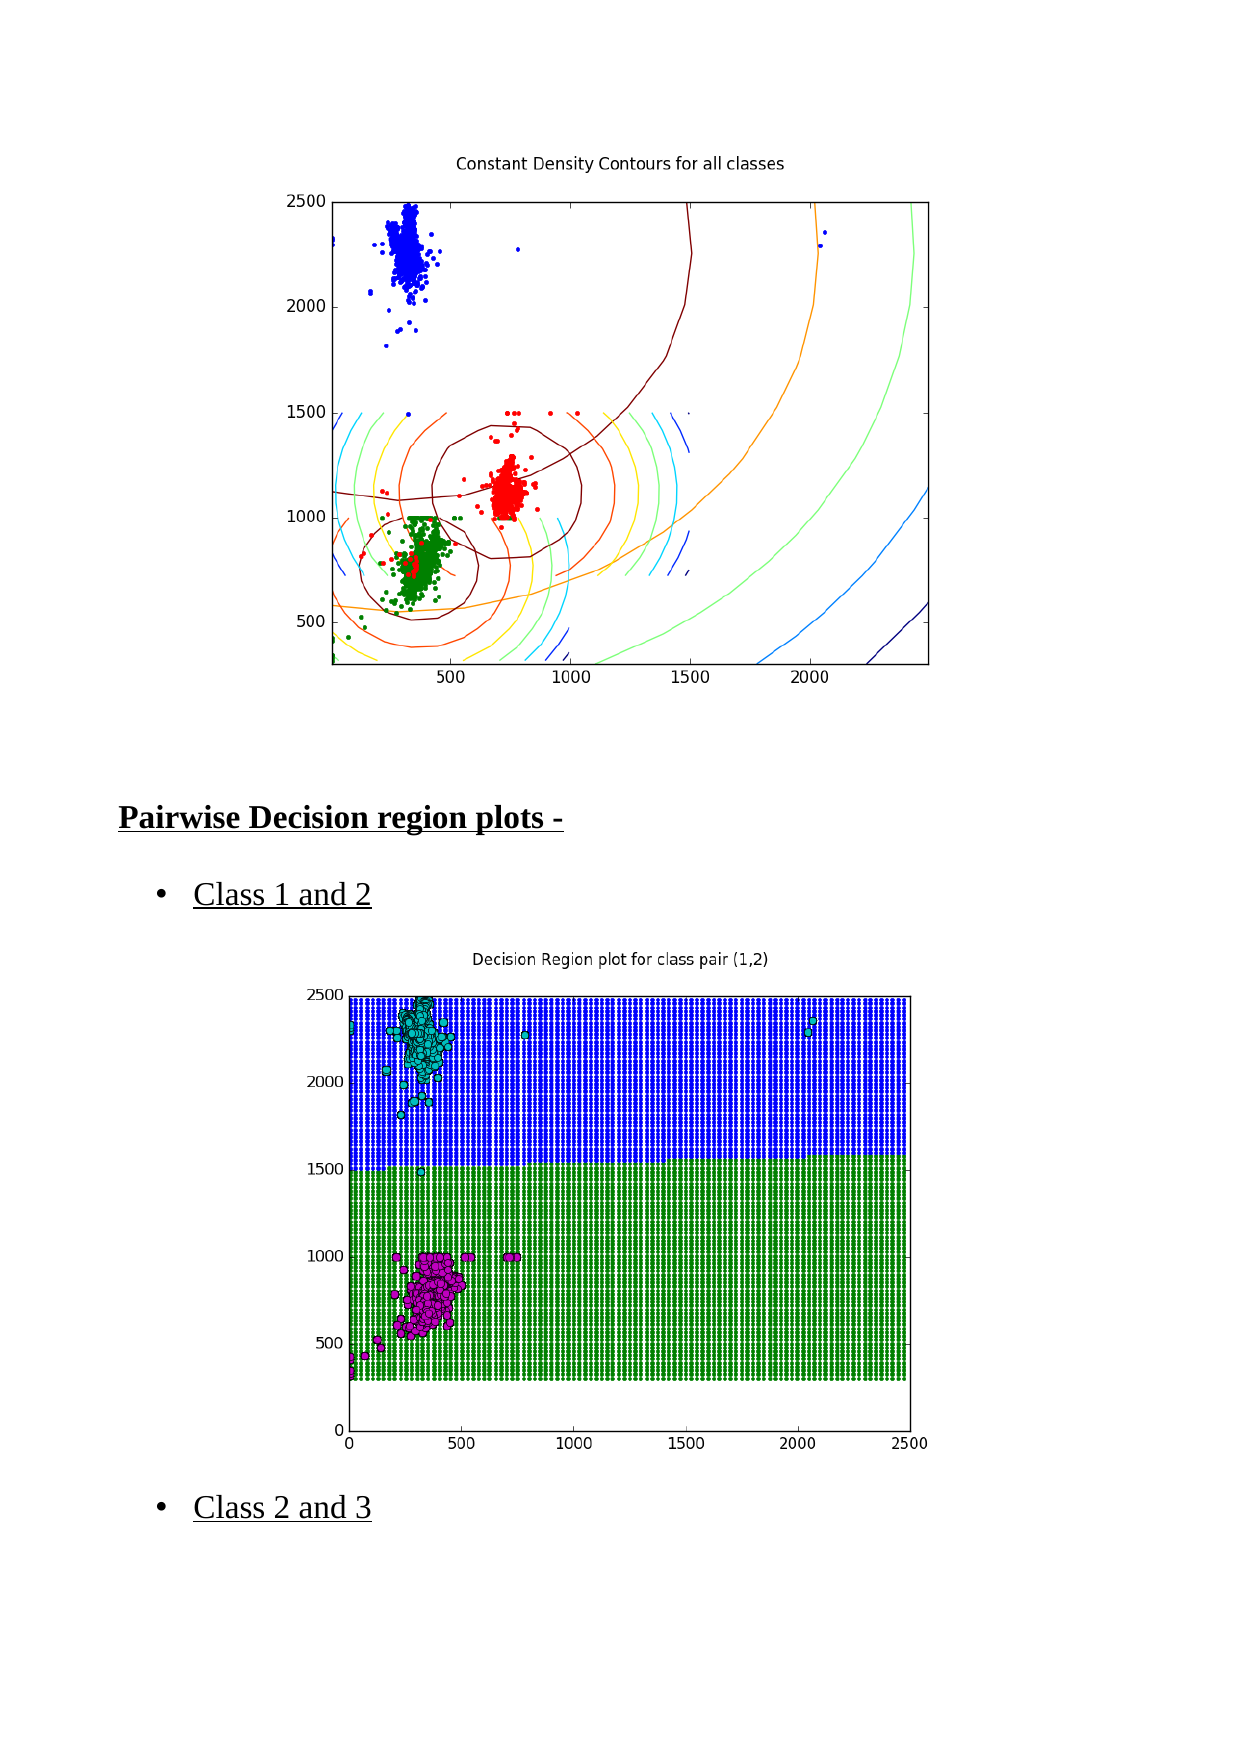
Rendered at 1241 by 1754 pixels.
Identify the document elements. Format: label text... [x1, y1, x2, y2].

list Class 2 and 3 [156, 1487, 1122, 1526]
list Class 1 and 2 [156, 874, 1122, 912]
picture [258, 941, 982, 1485]
text Pairwise Decision region plots - [118, 797, 1122, 836]
picture [235, 144, 1005, 721]
